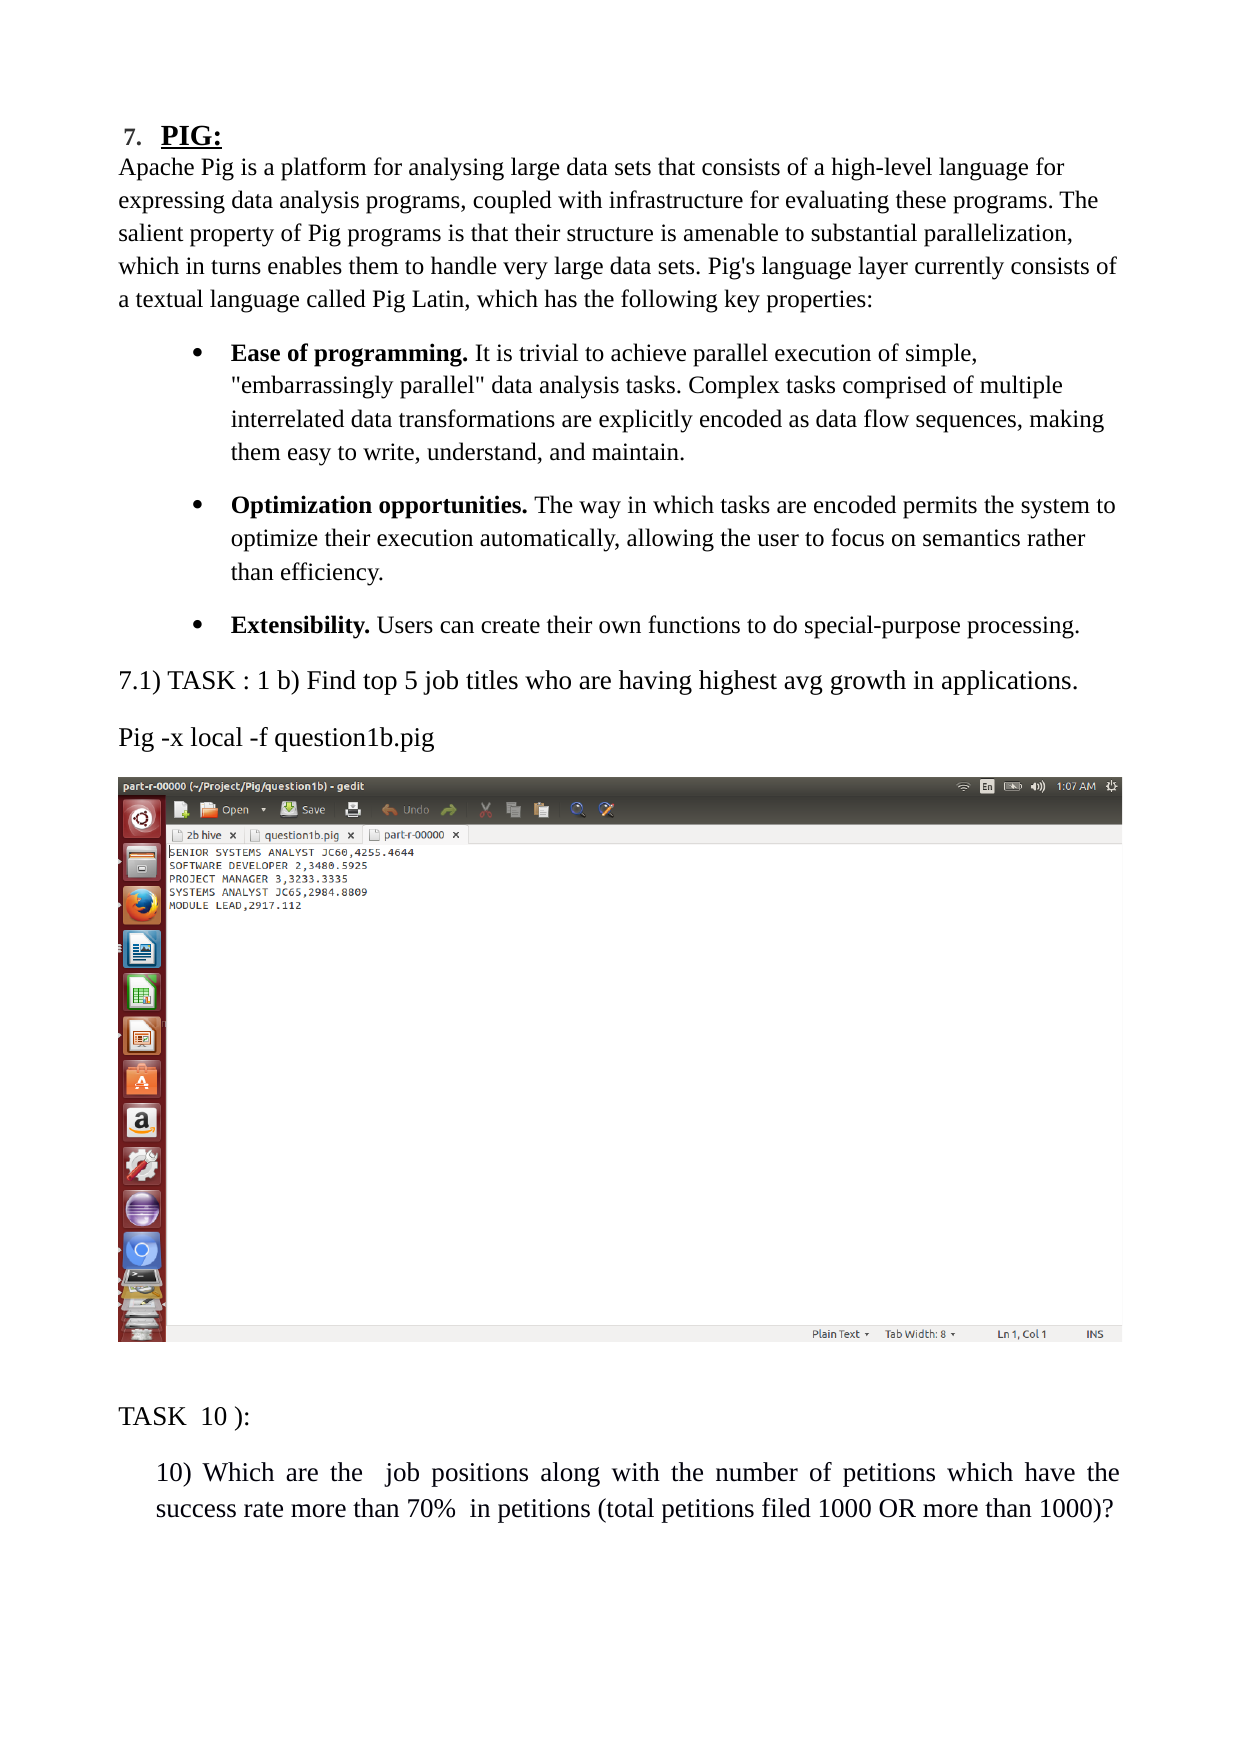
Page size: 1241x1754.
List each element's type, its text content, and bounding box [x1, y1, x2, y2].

text Pig -x local -f question1b.pig [118, 721, 1122, 752]
list Optimization opportunities. The way in which tasks are encoded permits the system to optimize their execution automatically, allowing the user to focus on semantics rather than efficiency. [193, 491, 1122, 585]
list Ease of programming. It is trivial to achieve parallel execution of simple, "embarrassingly parallel" data analysis tasks. Complex tasks comprised of multiple interrelated data transformations are explicitly encoded as data flow sequences, making them easy to write, understand, and maintain. [193, 338, 1122, 465]
text Apache Pig is a platform for analysing large data sets that consists of a high-level language for expressing data analysis programs, coupled with infrastructure for evaluating these programs. The salient property of Pig programs is that their structure is amenable to substantial parallelization, which in turns enables them to handle very large data sets. Pig's language layer currently consists of a textual language called Pig Latin, which has the following key properties: [118, 152, 1122, 312]
picture [118, 777, 1123, 1342]
text 10) Which are the job positions along with the number of petitions which have the success rate more than 70% in petitions (total petitions filed 1000 OR more than 1000)? [156, 1456, 1122, 1523]
subtitle 7.1) TASK : 1 b) Find top 5 job titles who are having highest avg growth in applications. [118, 664, 1122, 695]
list Extensibility. Users can create their own functions to do special-purpose processing. [193, 610, 1122, 639]
text TASK 10 ): [118, 1400, 1122, 1431]
subtitle PIG: [123, 118, 1122, 152]
